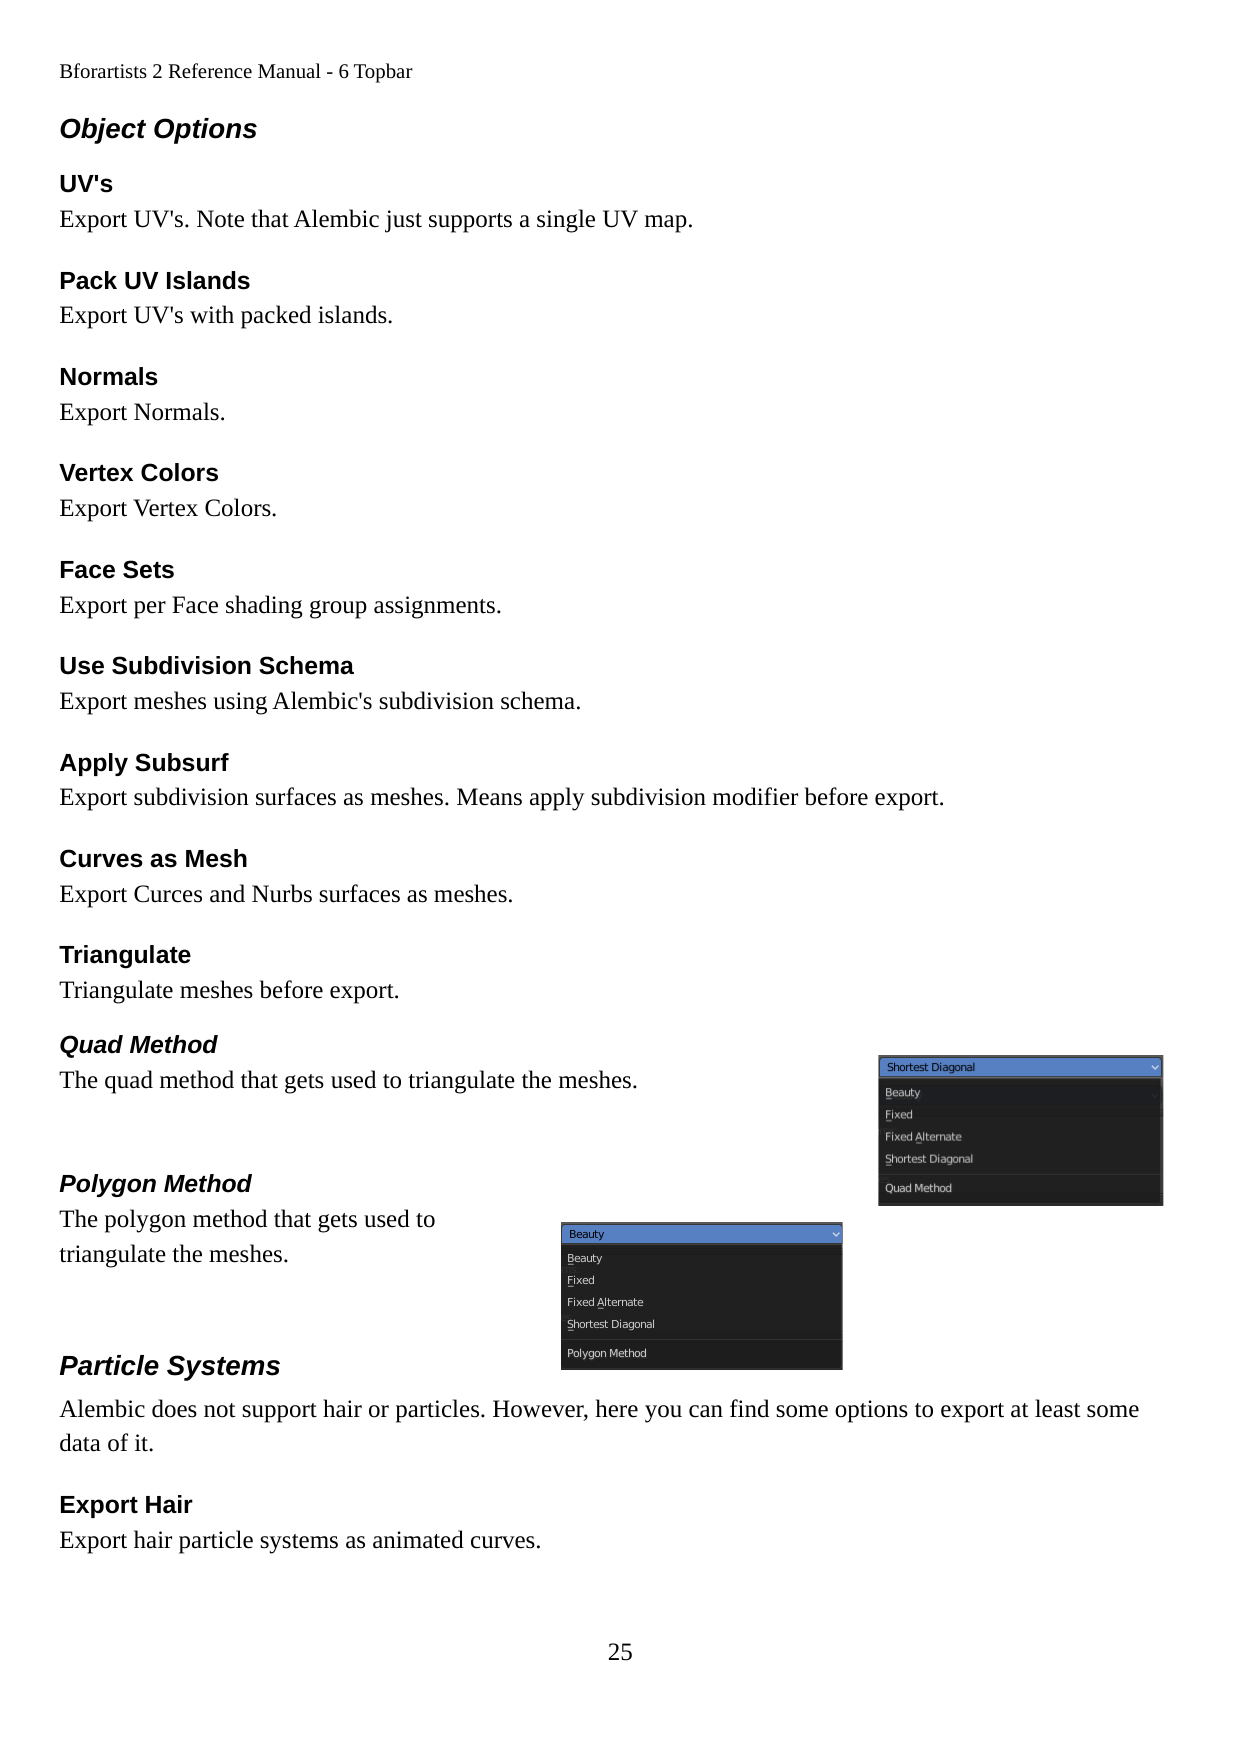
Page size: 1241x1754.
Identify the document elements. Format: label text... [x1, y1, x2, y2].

text Export hair particle systems as animated curves. [59, 1525, 1181, 1553]
subtitle Polygon Method [59, 1169, 878, 1198]
text Export per Face shading group assignments. [59, 590, 1181, 618]
subtitle Face Sets [59, 555, 1181, 583]
subtitle Export Hair [59, 1490, 1181, 1518]
picture [878, 1055, 1164, 1206]
subtitle Quad Method [59, 1030, 1181, 1059]
text Export Normals. [59, 397, 1181, 426]
text The quad method that gets used to triangulate the meshes. [59, 1065, 878, 1094]
text Triangulate meshes before export. [59, 975, 1181, 1004]
subtitle Object Options [59, 113, 1181, 144]
text Export subdivision surfaces as meshes. Means apply subdivision modifier before export. [59, 782, 1181, 811]
text The polygon method that gets used to triangulate the meshes. [59, 1204, 1181, 1268]
text Export Vertex Colors. [59, 493, 1181, 522]
picture [561, 1222, 843, 1370]
subtitle Particle Systems [59, 1349, 1181, 1381]
subtitle UV's [59, 169, 1181, 198]
text Export UV's. Note that Alembic just supports a single UV map. [59, 204, 1181, 233]
subtitle Triangulate [59, 940, 1181, 969]
text Export UV's with packed islands. [59, 301, 1181, 329]
subtitle Use Subdivision Schema [59, 651, 1181, 680]
subtitle Curves as Mesh [59, 844, 1181, 872]
text Export meshes using Alembic's subdivision schema. [59, 686, 1181, 715]
text Export Curces and Nurbs surfaces as meshes. [59, 879, 1181, 907]
subtitle Normals [59, 362, 1181, 391]
subtitle Apply Subsurf [59, 748, 1181, 776]
text Alembic does not support hair or particles. However, here you can find some options to export at least some data of it. [59, 1394, 1181, 1457]
subtitle [1164, 1169, 1181, 1198]
subtitle Vertex Colors [59, 458, 1181, 487]
subtitle Pack UV Islands [59, 266, 1181, 294]
